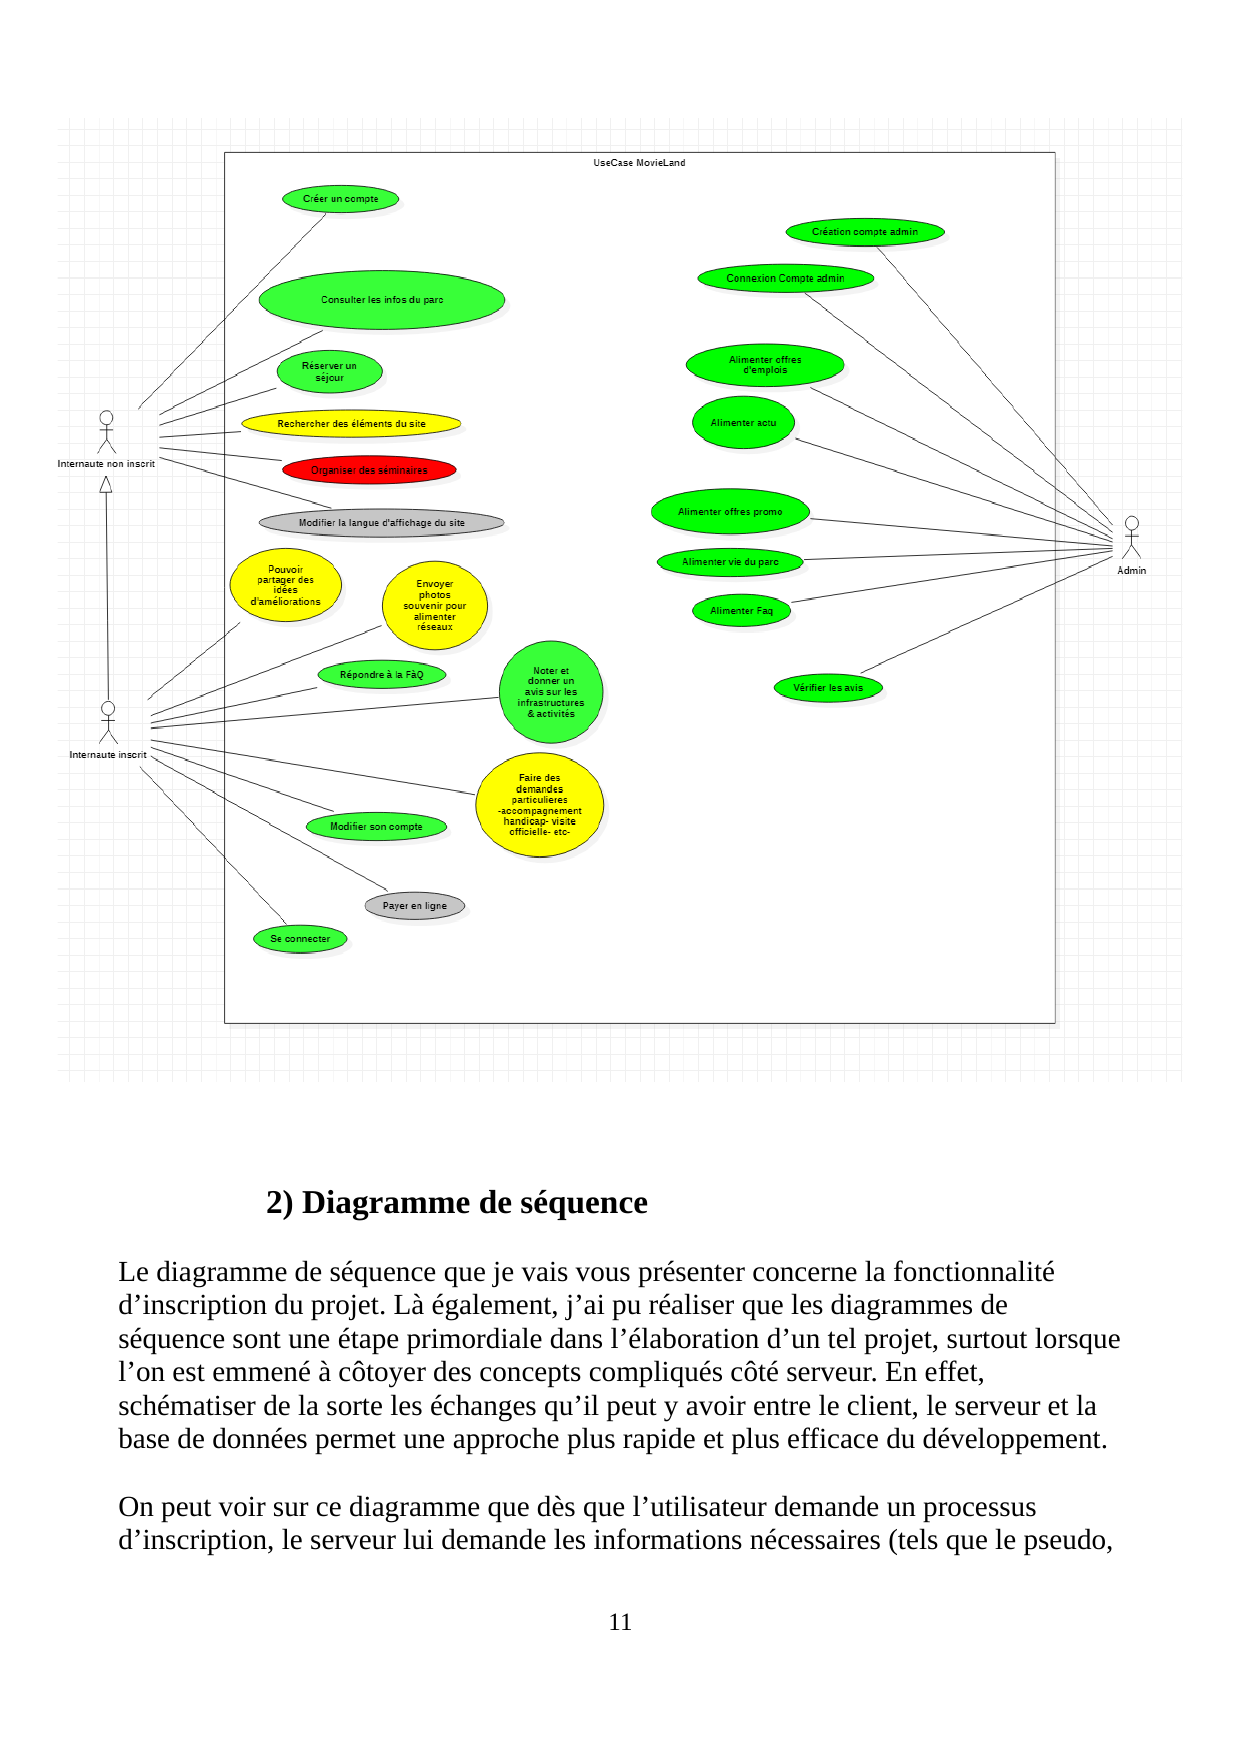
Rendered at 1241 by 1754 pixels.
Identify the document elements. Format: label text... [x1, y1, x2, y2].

picture [57, 118, 1183, 1082]
text Le diagramme de séquence que je vais vous présenter concerne la fonctionnalité d’inscription du projet. Là également, j’ai pu réaliser que les diagrammes de séquence sont une étape primordiale dans l’élaboration d’un tel projet, surtout lorsque l’on est emmené à côtoyer des concepts compliqués côté serveur. En effet, schématiser de la sorte les échanges qu’il peut y avoir entre le client, le serveur et la base de données permet une approche plus rapide et plus efficace du développement. [118, 1254, 1122, 1455]
text 2) Diagramme de séquence [118, 1182, 1122, 1220]
text On peut voir sur ce diagramme que dès que l’utilisateur demande un processus d’inscription, le serveur lui demande les informations nécessaires (tels que le pseudo, [118, 1489, 1122, 1556]
